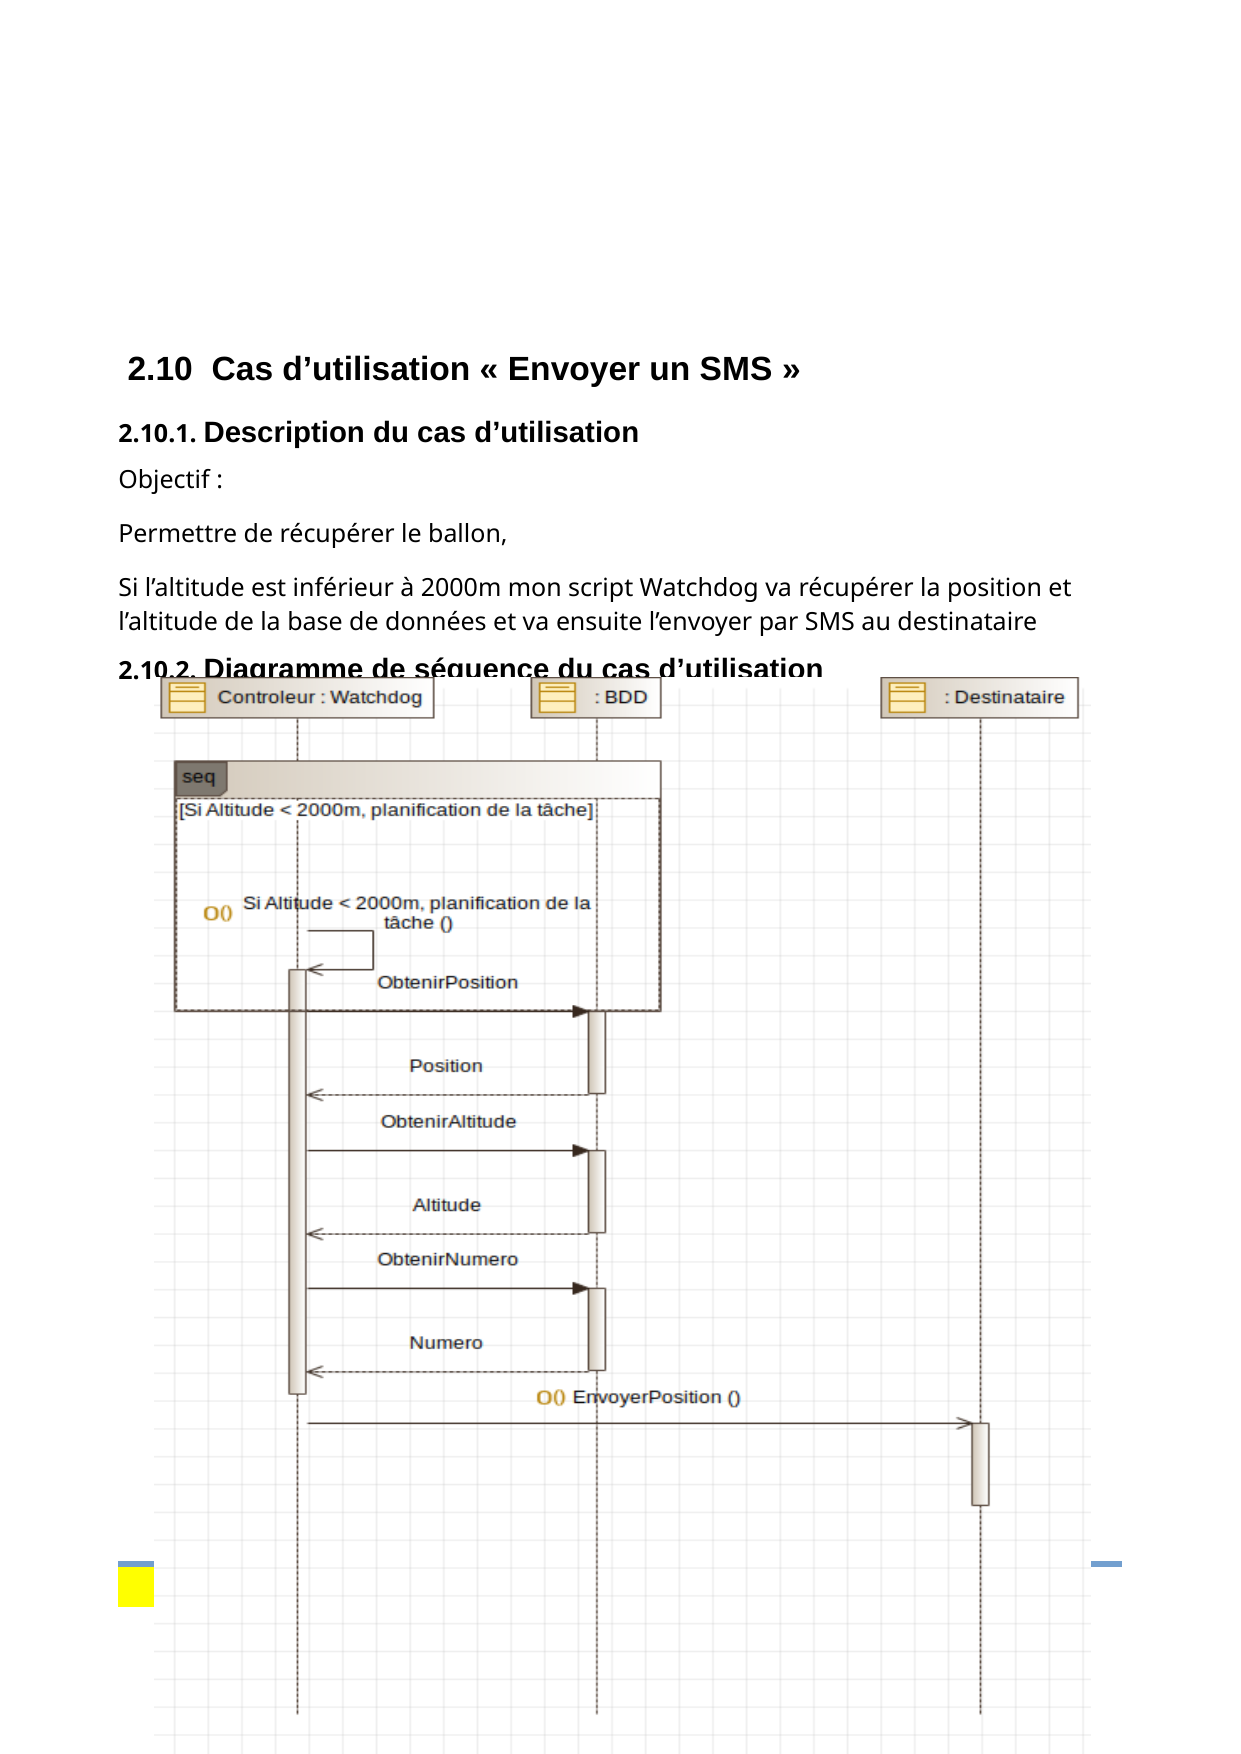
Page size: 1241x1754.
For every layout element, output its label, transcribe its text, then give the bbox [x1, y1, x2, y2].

subtitle Diagramme de séquence du cas d’utilisation [118, 652, 1122, 687]
text Objectif : [118, 462, 1122, 496]
text Si l’altitude est inférieur à 2000m mon script Watchdog va récupérer la position et l’altitude de la base de données et va ensuite l’envoyer par SMS au destinataire [118, 569, 1122, 638]
subtitle Cas d’utilisation « Envoyer un SMS » [118, 349, 1122, 388]
text Permettre de récupérer le ballon, [118, 516, 1122, 550]
subtitle Description du cas d’utilisation [118, 415, 1122, 449]
picture [154, 677, 1091, 1754]
